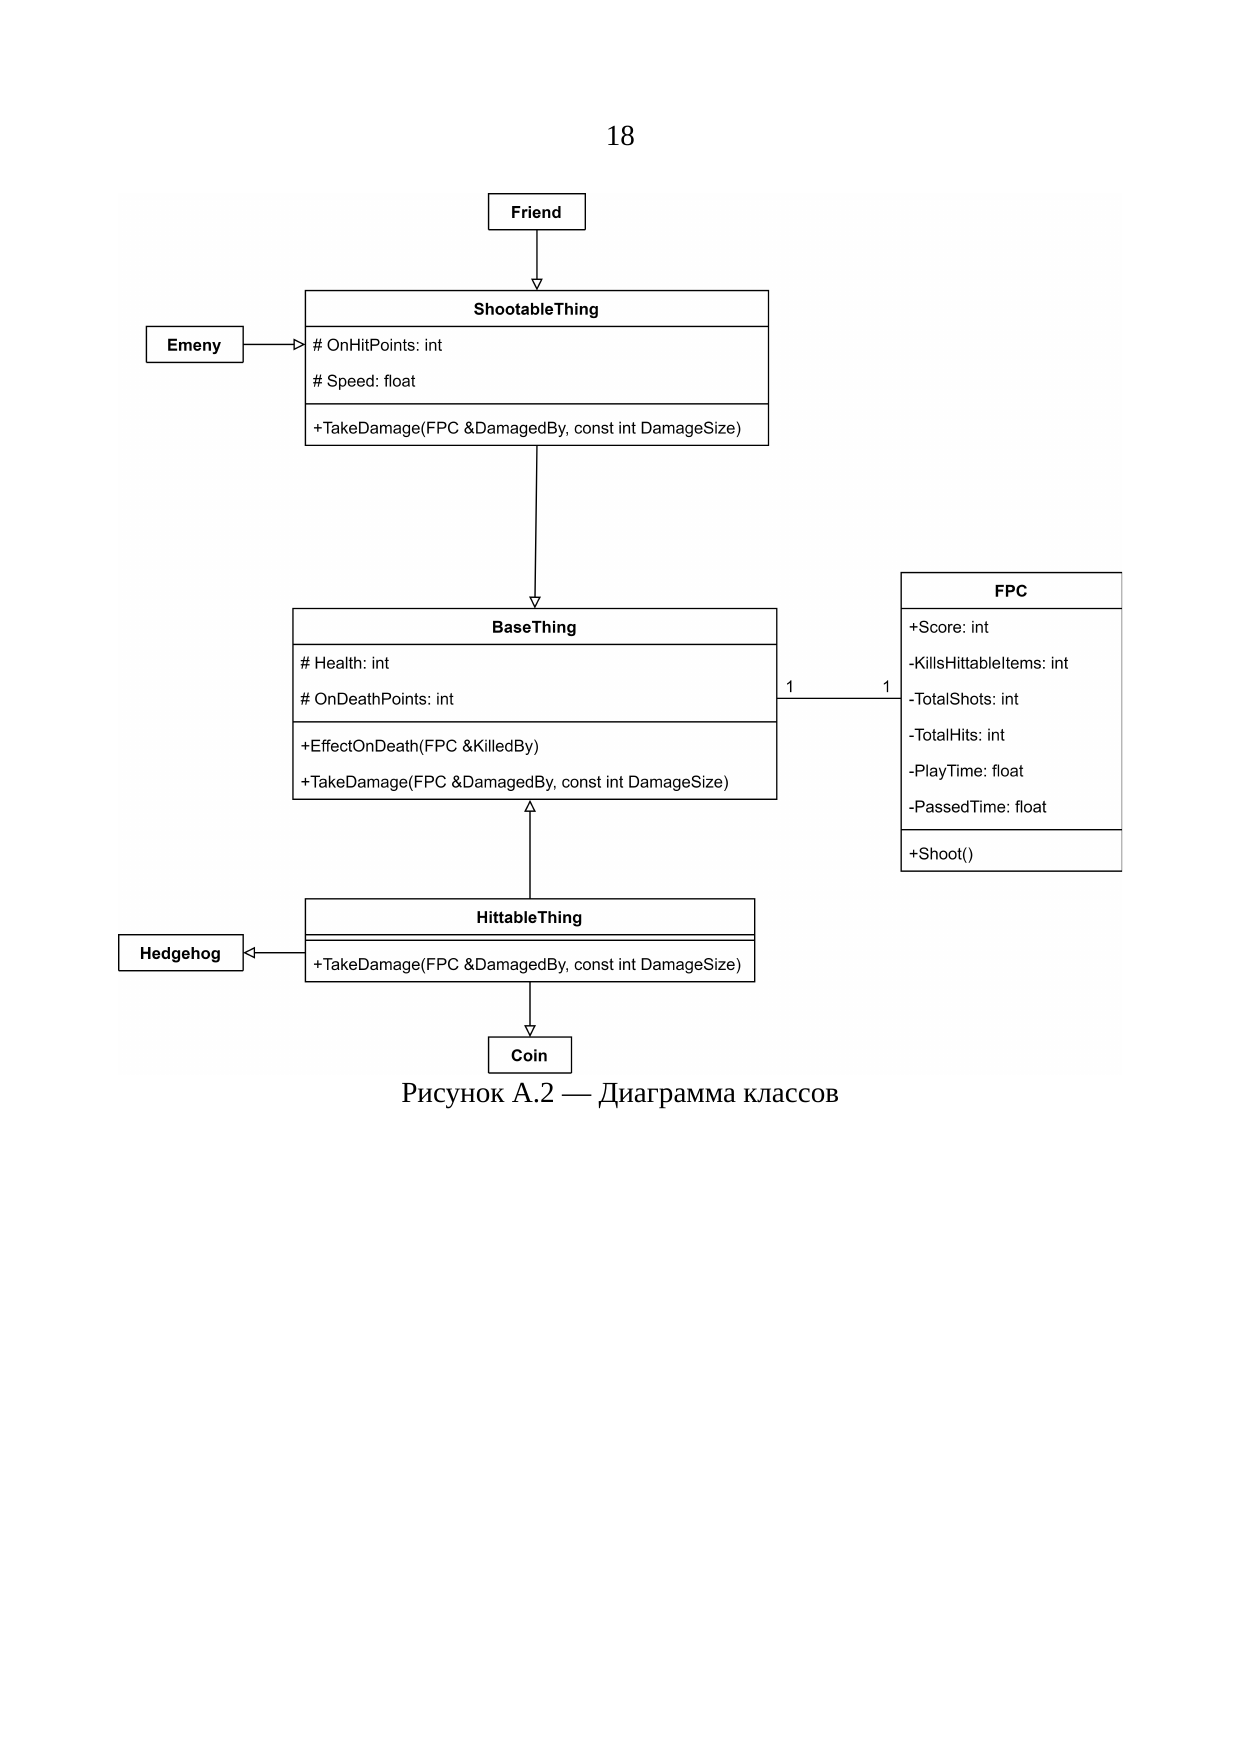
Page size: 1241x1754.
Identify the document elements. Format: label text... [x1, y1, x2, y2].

text Рисунок А.2 — Диаграмма классов [118, 1075, 1122, 1108]
picture [118, 193, 1123, 1075]
